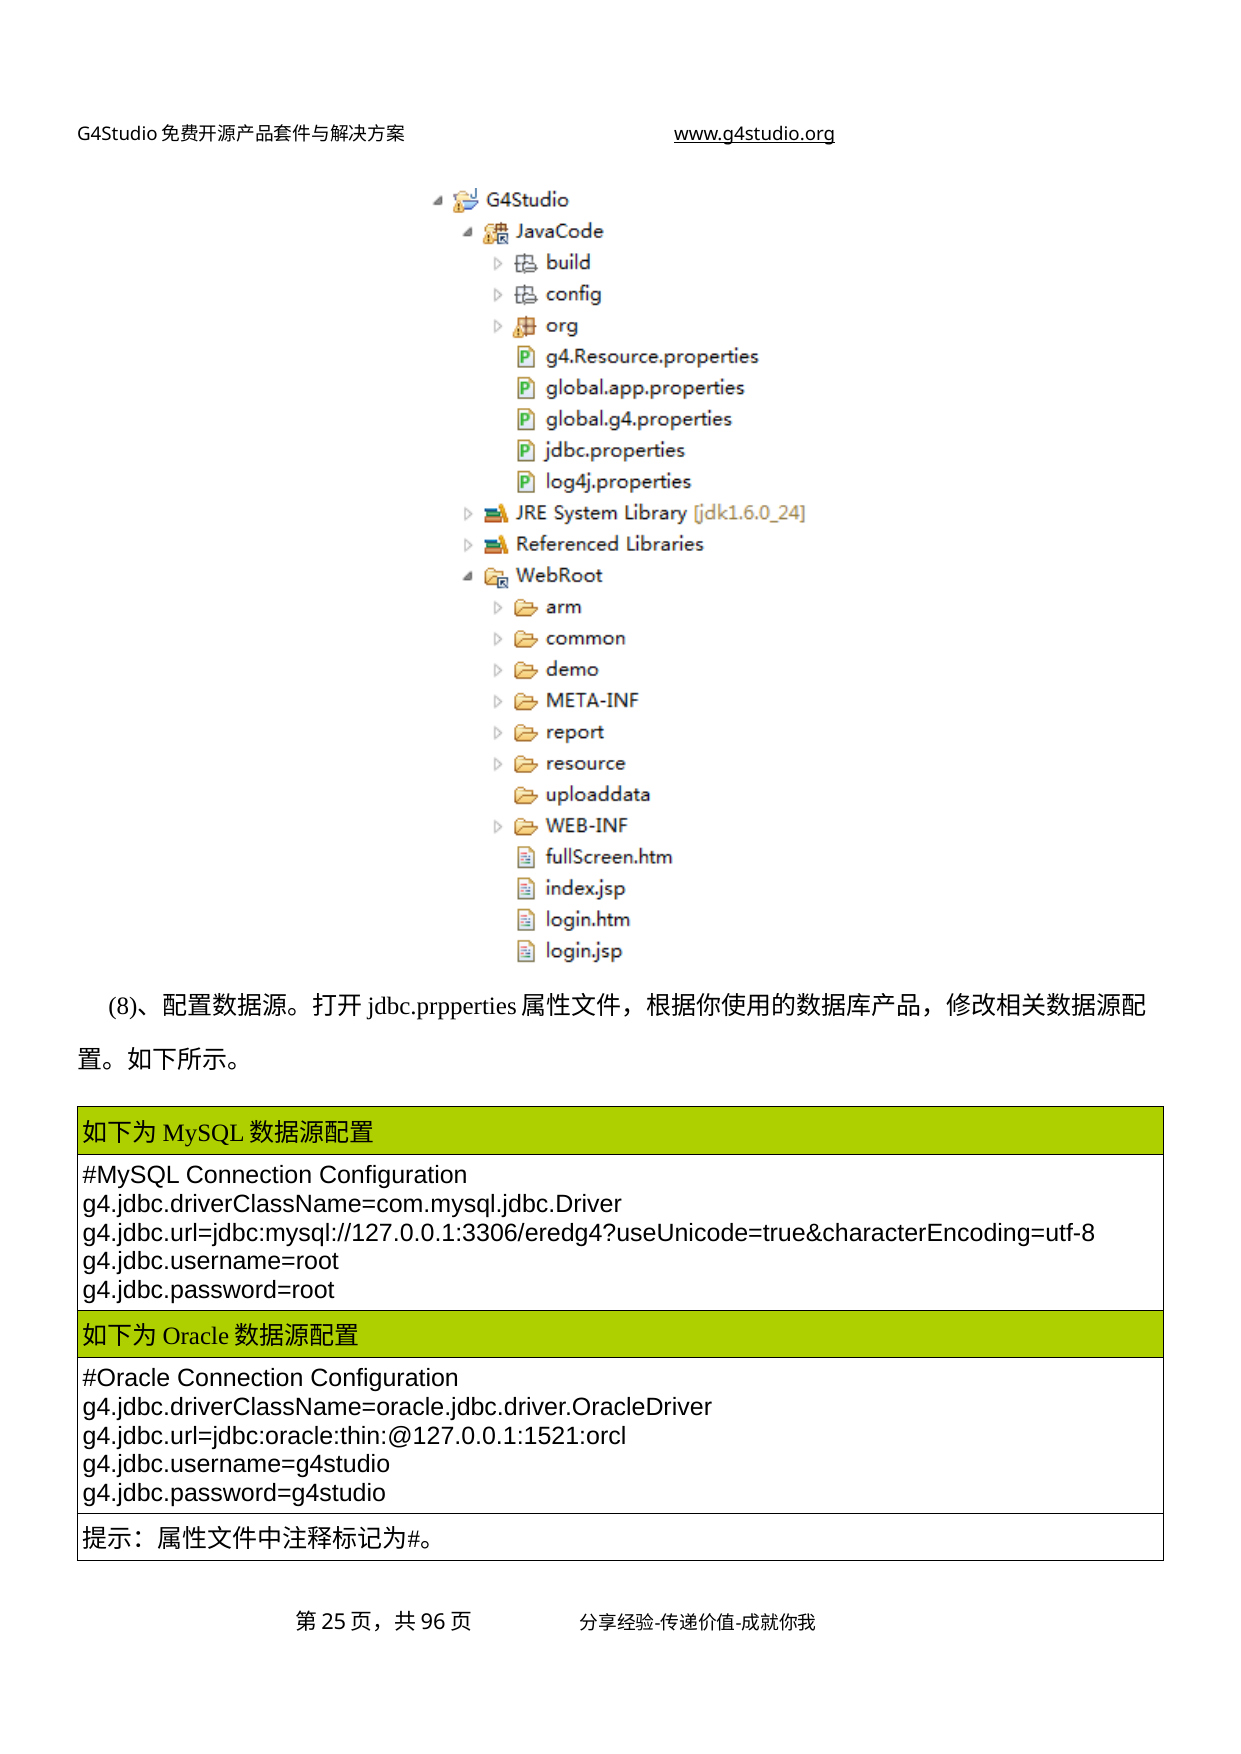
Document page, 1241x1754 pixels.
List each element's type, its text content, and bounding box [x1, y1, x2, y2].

table_cell #MySQL Connection Configuration g4.jdbc.driverClassName=com.mysql.jdbc.Driver g4.jdbc.url=jdbc:mysql://127.0.0.1:3306/eredg4?useUnicode=true&characterEncoding=utf-8 g4.jdbc.username=root g4.jdbc.password=root [78, 1155, 1163, 1309]
table_header 如下为MySQL数据源配置 [78, 1107, 1163, 1154]
picture [430, 188, 810, 967]
table_cell #Oracle Connection Configuration g4.jdbc.driverClassName=oracle.jdbc.driver.OracleDriver g4.jdbc.url=jdbc:oracle:thin:@127.0.0.1:1521:orcl g4.jdbc.username=g4studio g4.jdbc.password=g4studio [78, 1358, 1163, 1513]
table_cell 提示：属性文件中注释标记为#。 [78, 1514, 1163, 1560]
table_cell 如下为Oracle数据源配置 [78, 1311, 1163, 1357]
text (8)、配置数据源。打开jdbc.prpperties属性文件，根据你使用的数据库产品，修改相关数据源配置。如下所示。 [77, 175, 1163, 1076]
